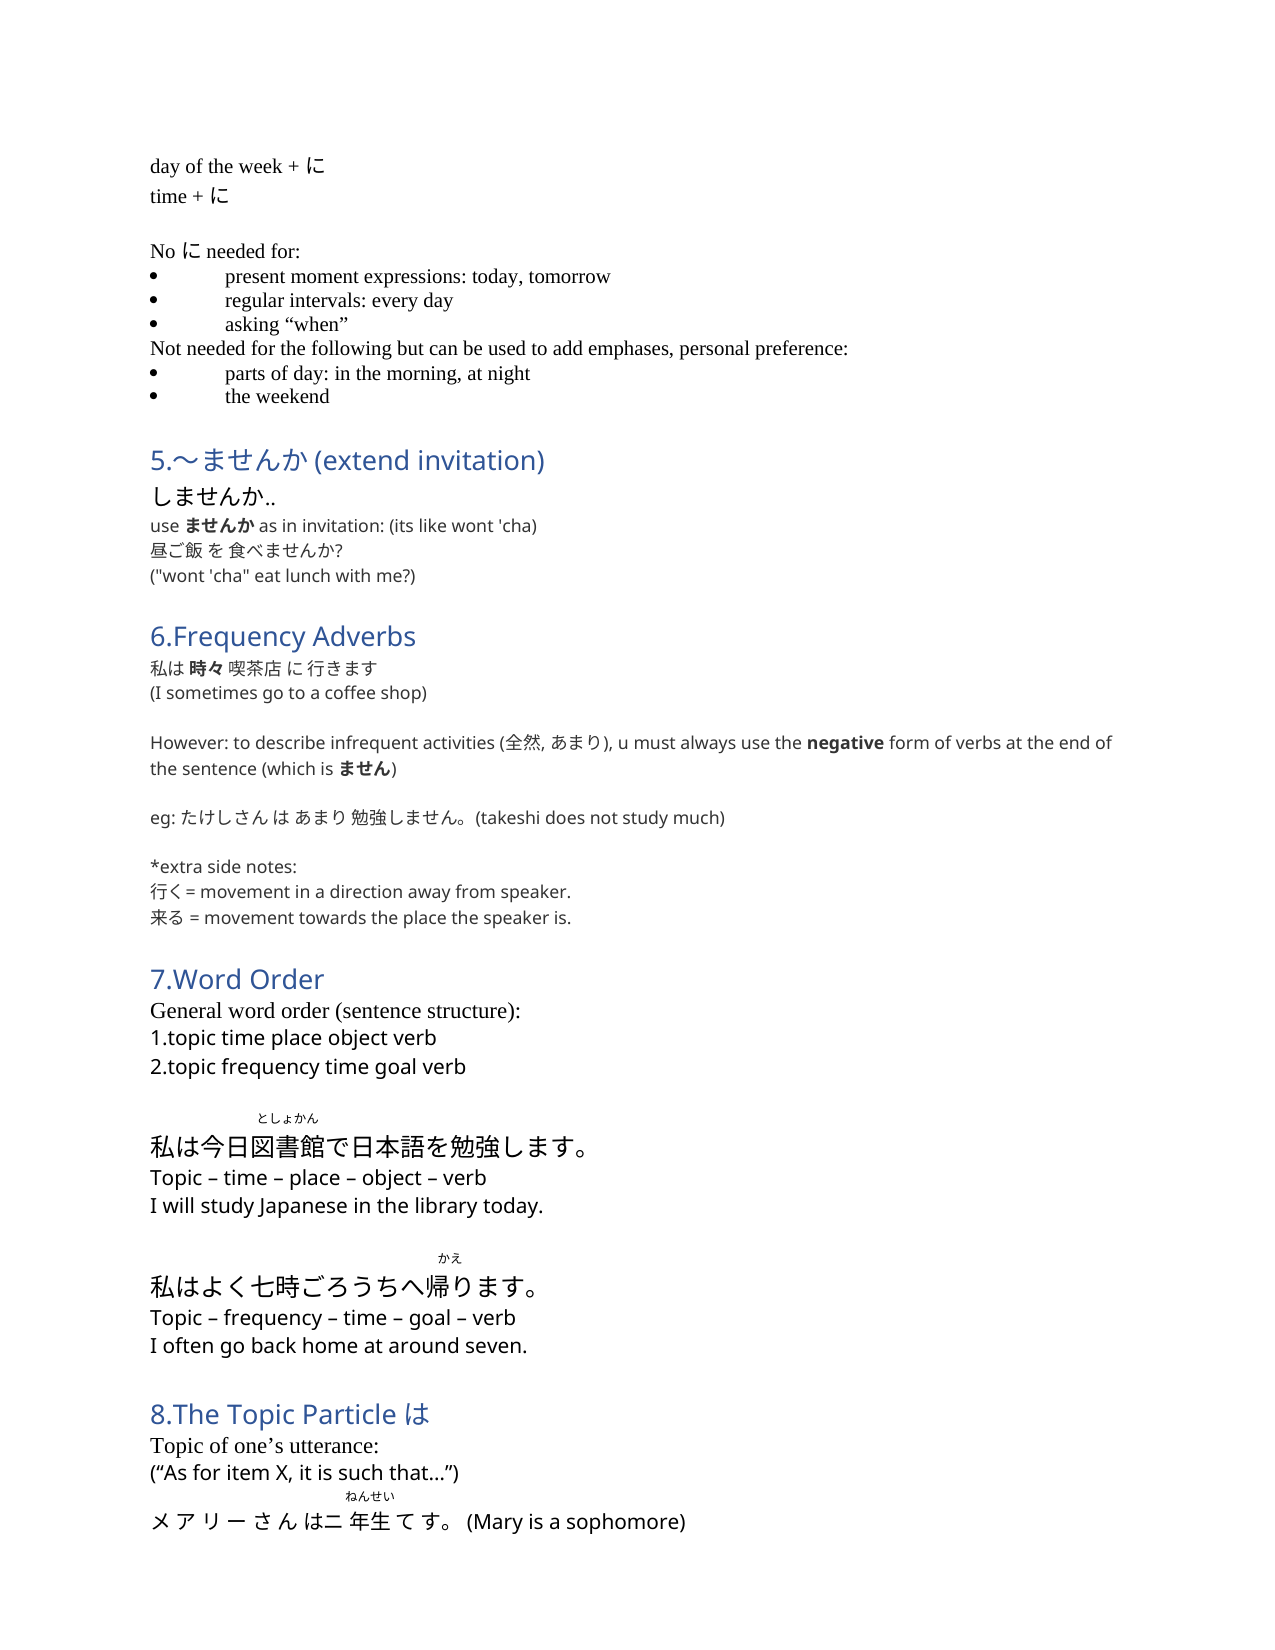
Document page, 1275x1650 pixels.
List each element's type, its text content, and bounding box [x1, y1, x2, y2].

list asking “when” [150, 312, 1125, 336]
list topic time place object verb [150, 1023, 1125, 1052]
text (“As for item X, it is such that…”) [150, 1458, 1125, 1487]
text ("wont 'cha" eat lunch with me?) [150, 563, 1125, 587]
subtitle Word Order [150, 960, 1125, 997]
text use ませんか as in invitation: (its like wont 'cha) [150, 512, 1125, 537]
subtitle Frequency Adverbs [150, 618, 1125, 655]
text 来る = movement towards the place the speaker is. [150, 904, 1125, 930]
text Topic – frequency – time – goal – verb [150, 1303, 1125, 1332]
list present moment expressions: today, tomorrow [150, 264, 1125, 288]
text I often go back home at around seven. [150, 1332, 1125, 1360]
text I will study Japanese in the library today. [150, 1192, 1125, 1220]
text day of the week + に [150, 149, 1125, 180]
text eg: たけしさん は あまり 勉強しません。(takeshi does not study much) [150, 804, 1125, 830]
list topic frequency time goal verb [150, 1052, 1125, 1080]
text No に needed for: [150, 234, 1125, 264]
text 私はよく七時ごろうちへ帰りかえます。 [150, 1249, 1125, 1303]
text Topic – time – place – object – verb [150, 1163, 1125, 1192]
text Not needed for the following but can be used to add emphases, personal preference: [150, 336, 1125, 360]
list parts of day: in the morning, at night [150, 360, 1125, 384]
text 私は今日図書館としょかんで日本語を勉強します。 [150, 1109, 1125, 1163]
text メ ア リ ー さ ん はニ年生ねんせいて す。 (Mary is a sophomore) [150, 1487, 1125, 1535]
text However: to describe infrequent activities (全然, あまり), u must always use the negative form of verbs at the end of the sentence (which is ません) [150, 729, 1125, 780]
text 私は 時々 喫茶店 に 行きます [150, 655, 1125, 680]
text 昼ご飯 を 食べませんか? [150, 537, 1125, 563]
text *extra side notes: [150, 854, 1125, 878]
subtitle The Topic Particle は [150, 1393, 1125, 1432]
text (I sometimes go to a coffee shop) [150, 680, 1125, 704]
text time + に [150, 180, 1125, 210]
text 行く= movement in a direction away from speaker. [150, 878, 1125, 904]
list regular intervals: every day [150, 288, 1125, 312]
text Topic of one’s utterance: [150, 1432, 1125, 1458]
text General word order (sentence structure): [150, 997, 1125, 1023]
text しませんか.. [150, 478, 1125, 512]
subtitle ～ませんか (extend invitation) [150, 439, 1125, 478]
list the weekend [150, 384, 1125, 408]
